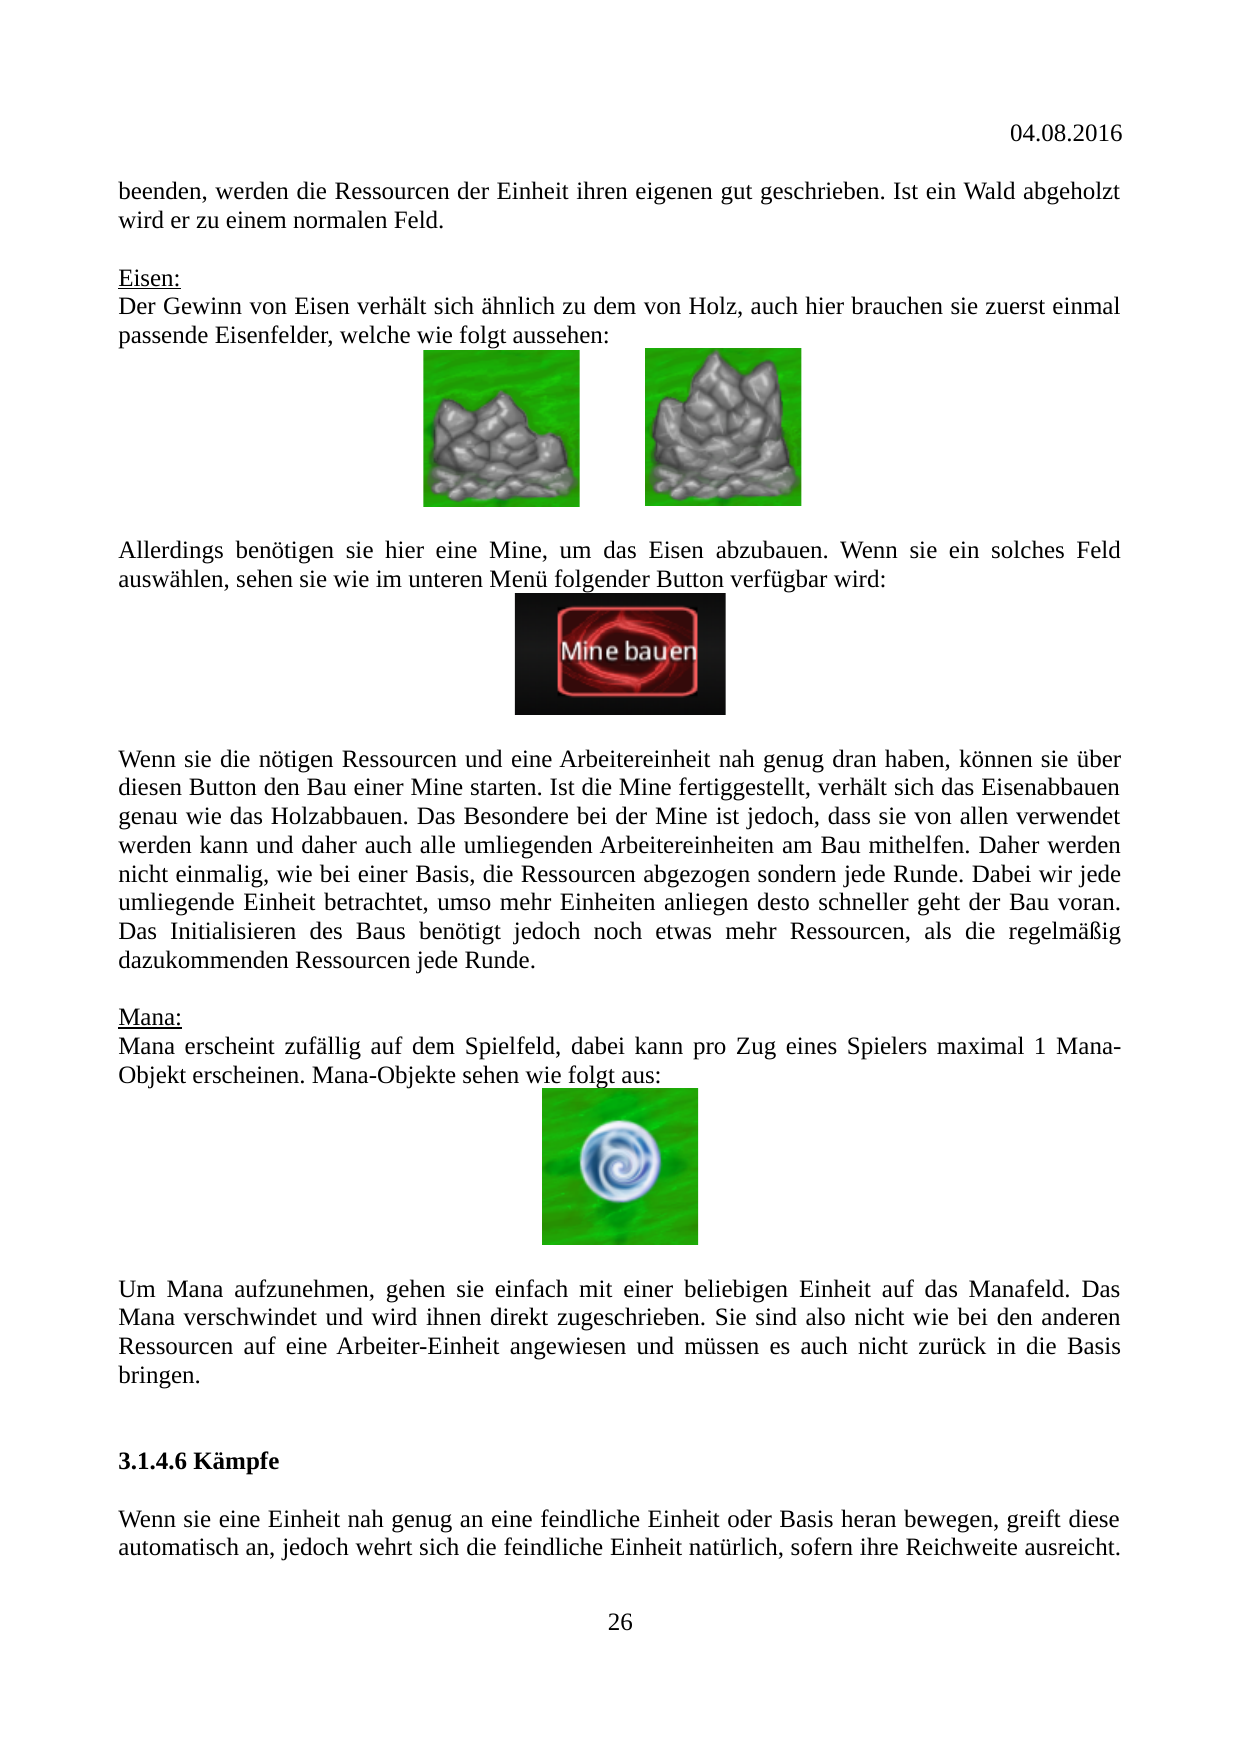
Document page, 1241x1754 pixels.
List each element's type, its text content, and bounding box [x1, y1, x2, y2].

text Mana: [118, 1002, 1122, 1031]
picture [514, 593, 726, 715]
text Allerdings benötigen sie hier eine Mine, um das Eisen abzubauen. Wenn sie ein solches Feld auswählen, sehen sie wie im unteren Menü folgender Button verfügbar wird: [118, 536, 1122, 593]
text beenden, werden die Ressourcen der Einheit ihren eigenen gut geschrieben. Ist ein Wald abgeholzt wird er zu einem normalen Feld. [118, 176, 1122, 234]
text Eisen: [118, 263, 1122, 291]
text Um Mana aufzunehmen, gehen sie einfach mit einer beliebigen Einheit auf das Manafeld. Das Mana verschwindet und wird ihnen direkt zugeschrieben. Sie sind also nicht wie bei den anderen Ressourcen auf eine Arbeiter-Einheit angewiesen und müssen es auch nicht zurück in die Basis bringen. [118, 1274, 1122, 1389]
text Wenn sie eine Einheit nah genug an eine feindliche Einheit oder Basis heran bewegen, greift diese automatisch an, jedoch wehrt sich die feindliche Einheit natürlich, sofern ihre Reichweite ausreicht. [118, 1504, 1122, 1561]
text Der Gewinn von Eisen verhält sich ähnlich zu dem von Holz, auch hier brauchen sie zuerst einmal passende Eisenfelder, welche wie folgt aussehen: [118, 291, 1122, 349]
text 3.1.4.6 Kämpfe [118, 1446, 1122, 1475]
picture [542, 1088, 699, 1245]
text Mana erscheint zufällig auf dem Spielfeld, dabei kann pro Zug eines Spielers maximal 1 Mana-Objekt erscheinen. Mana-Objekte sehen wie folgt aus: [118, 1031, 1122, 1089]
text Wenn sie die nötigen Ressourcen und eine Arbeitereinheit nah genug dran haben, können sie über diesen Button den Bau einer Mine starten. Ist die Mine fertiggestellt, verhält sich das Eisenabbauen genau wie das Holzabbauen. Das Besondere bei der Mine ist jedoch, dass sie von allen verwendet werden kann und daher auch alle umliegenden Arbeitereinheiten am Bau mithelfen. Daher werden nicht einmalig, wie bei einer Basis, die Ressourcen abgezogen sondern jede Runde. Dabei wir jede umliegende Einheit betrachtet, umso mehr Einheiten anliegen desto schneller geht der Bau voran. Das Initialisieren des Baus benötigt jedoch noch etwas mehr Ressourcen, als die regelmäßig dazukommenden Ressourcen jede Runde. [118, 744, 1122, 974]
picture [423, 350, 580, 507]
picture [645, 348, 802, 506]
